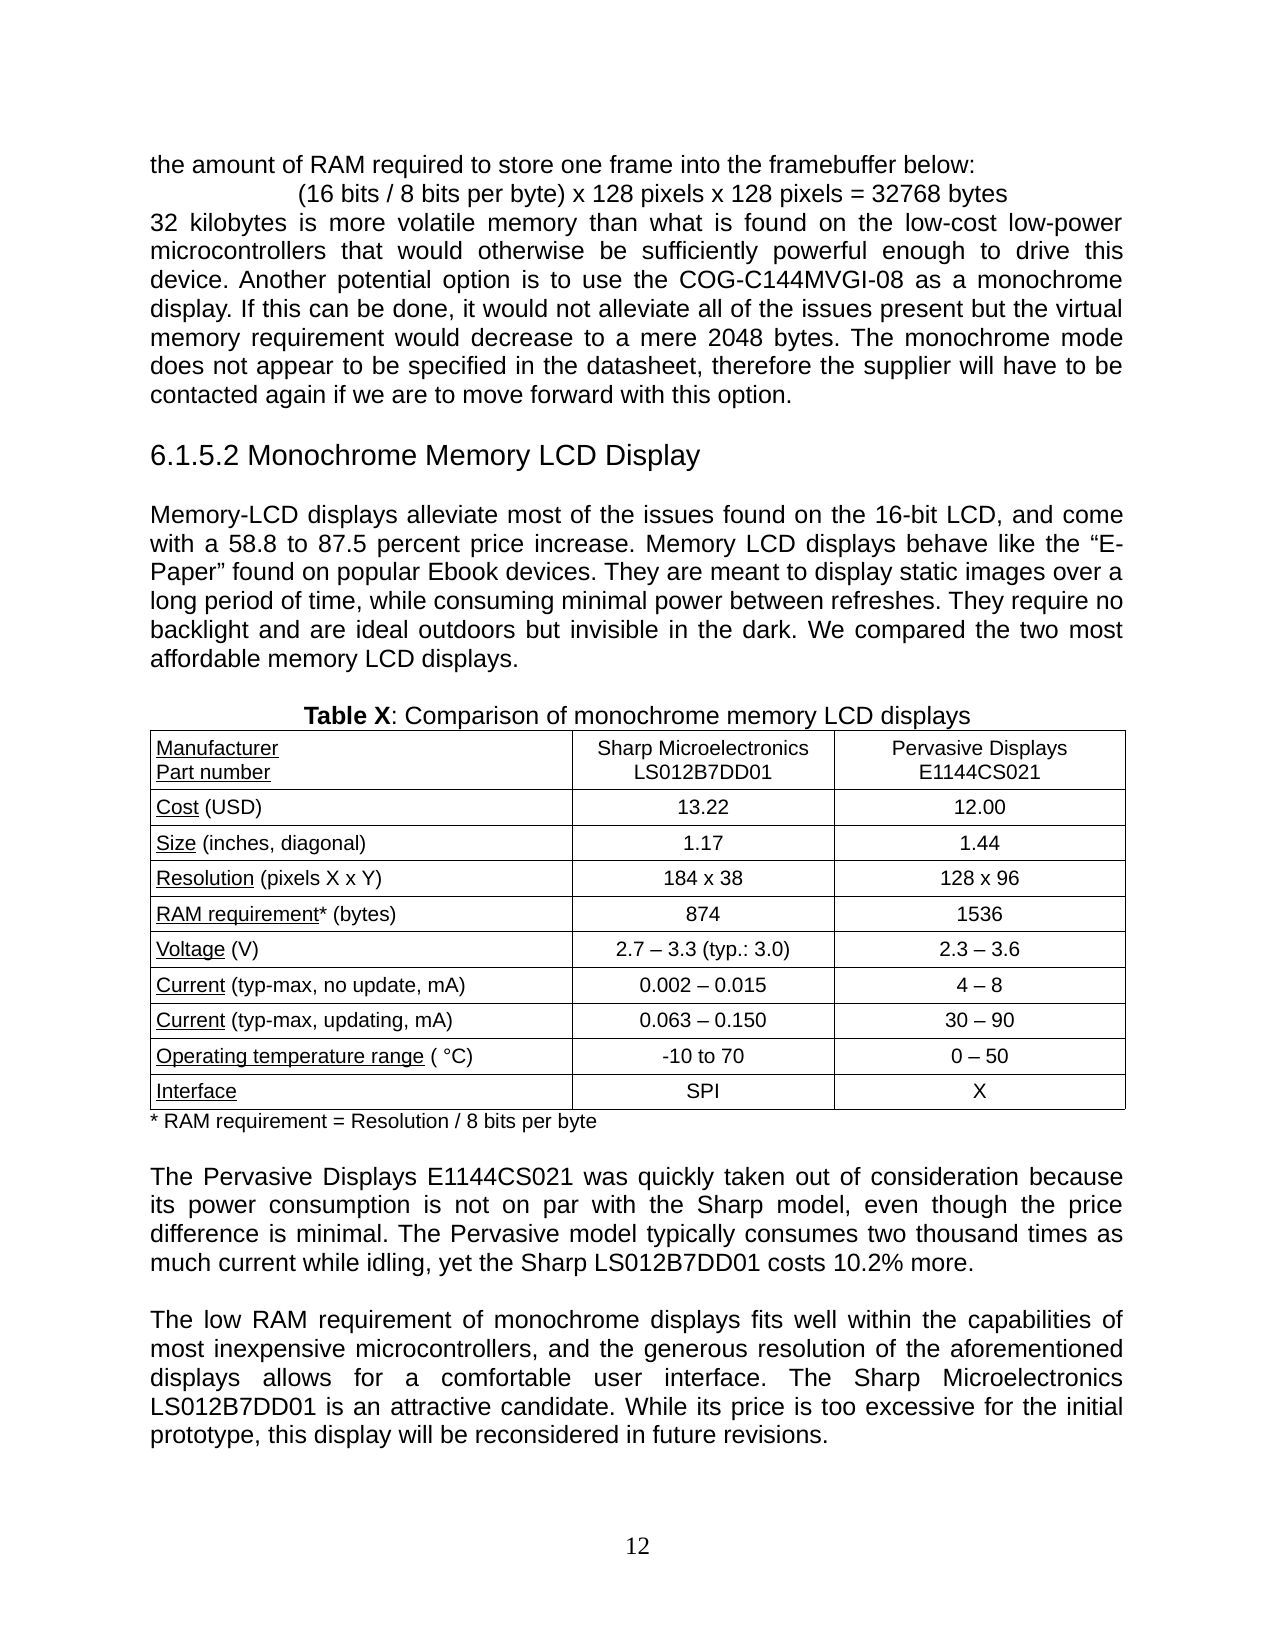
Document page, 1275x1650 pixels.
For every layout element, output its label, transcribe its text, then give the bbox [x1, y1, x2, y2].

table_cell 0.002 – 0.015 [573, 968, 834, 1002]
table_cell 30 – 90 [835, 1004, 1125, 1038]
table_cell 13.22 [573, 790, 834, 825]
table_header Sharp Microelectronics LS012B7DD01 [573, 731, 834, 789]
table_cell 874 [573, 897, 834, 931]
table_cell 2.3 – 3.6 [835, 932, 1125, 967]
text 32 kilobytes is more volatile memory than what is found on the low-cost low-power microcontrollers that would otherwise be sufficiently powerful enough to drive this device. Another potential option is to use the COG-C144MVGI-08 as a monochrome display. If this can be done, it would not alleviate all of the issues present but the virtual memory requirement would decrease to a mere 2048 bytes. The monochrome mode does not appear to be specified in the datasheet, therefore the supplier will have to be contacted again if we are to move forward with this option. [150, 207, 1125, 409]
table_cell 0 – 50 [835, 1039, 1125, 1073]
text The Pervasive Displays E1144CS021 was quickly taken out of consideration because its power consumption is not on par with the Sharp model, even though the price difference is minimal. The Pervasive model typically consumes two thousand times as much current while idling, yet the Sharp LS012B7DD01 costs 10.2% more. [150, 1162, 1125, 1277]
table_header Pervasive Displays E1144CS021 [835, 731, 1125, 789]
table_cell 2.7 – 3.3 (typ.: 3.0) [573, 932, 834, 967]
table_cell Interface [151, 1075, 572, 1109]
table_cell SPI [573, 1075, 834, 1109]
text 6.1.5.2 Monochrome Memory LCD Display [150, 437, 1125, 471]
table_cell RAM requirement* (bytes) [151, 897, 572, 931]
text * RAM requirement = Resolution / 8 bits per byte [150, 1110, 1125, 1133]
table_cell Current (typ-max, no update, mA) [151, 968, 572, 1002]
text Table X: Comparison of monochrome memory LCD displays [150, 701, 1125, 730]
text The low RAM requirement of monochrome displays fits well within the capabilities of most inexpensive microcontrollers, and the generous resolution of the aforementioned displays allows for a comfortable user interface. The Sharp Microelectronics LS012B7DD01 is an attractive candidate. While its price is too excessive for the initial prototype, this display will be reconsidered in future revisions. [150, 1306, 1125, 1449]
table_cell 4 – 8 [835, 968, 1125, 1002]
table_cell 1.17 [573, 826, 834, 860]
text Memory-LCD displays alleviate most of the issues found on the 16-bit LCD, and come with a 58.8 to 87.5 percent price increase. Memory LCD displays behave like the “E-Paper” found on popular Ebook devices. They are meant to display static images over a long period of time, while consuming minimal power between refreshes. They require no backlight and are ideal outdoors but invisible in the dark. We compared the two most affordable memory LCD displays. [150, 500, 1125, 672]
text (16 bits / 8 bits per byte) x 128 pixels x 128 pixels = 32768 bytes [150, 179, 1125, 207]
table_cell 128 x 96 [835, 861, 1125, 896]
table_cell X [835, 1075, 1125, 1109]
table_cell -10 to 70 [573, 1039, 834, 1073]
table_cell Cost (USD) [151, 790, 572, 825]
text the amount of RAM required to store one frame into the framebuffer below: [150, 150, 1125, 179]
table_cell Size (inches, diagonal) [151, 826, 572, 860]
table_cell Voltage (V) [151, 932, 572, 967]
table_cell Resolution (pixels X x Y) [151, 861, 572, 896]
table_header Manufacturer Part number [151, 731, 572, 789]
table_cell 12.00 [835, 790, 1125, 825]
table_cell Current (typ-max, updating, mA) [151, 1004, 572, 1038]
table_cell 1.44 [835, 826, 1125, 860]
table_cell 184 x 38 [573, 861, 834, 896]
table_cell 0.063 – 0.150 [573, 1004, 834, 1038]
table_cell Operating temperature range ( °C) [151, 1039, 572, 1073]
table_cell 1536 [835, 897, 1125, 931]
